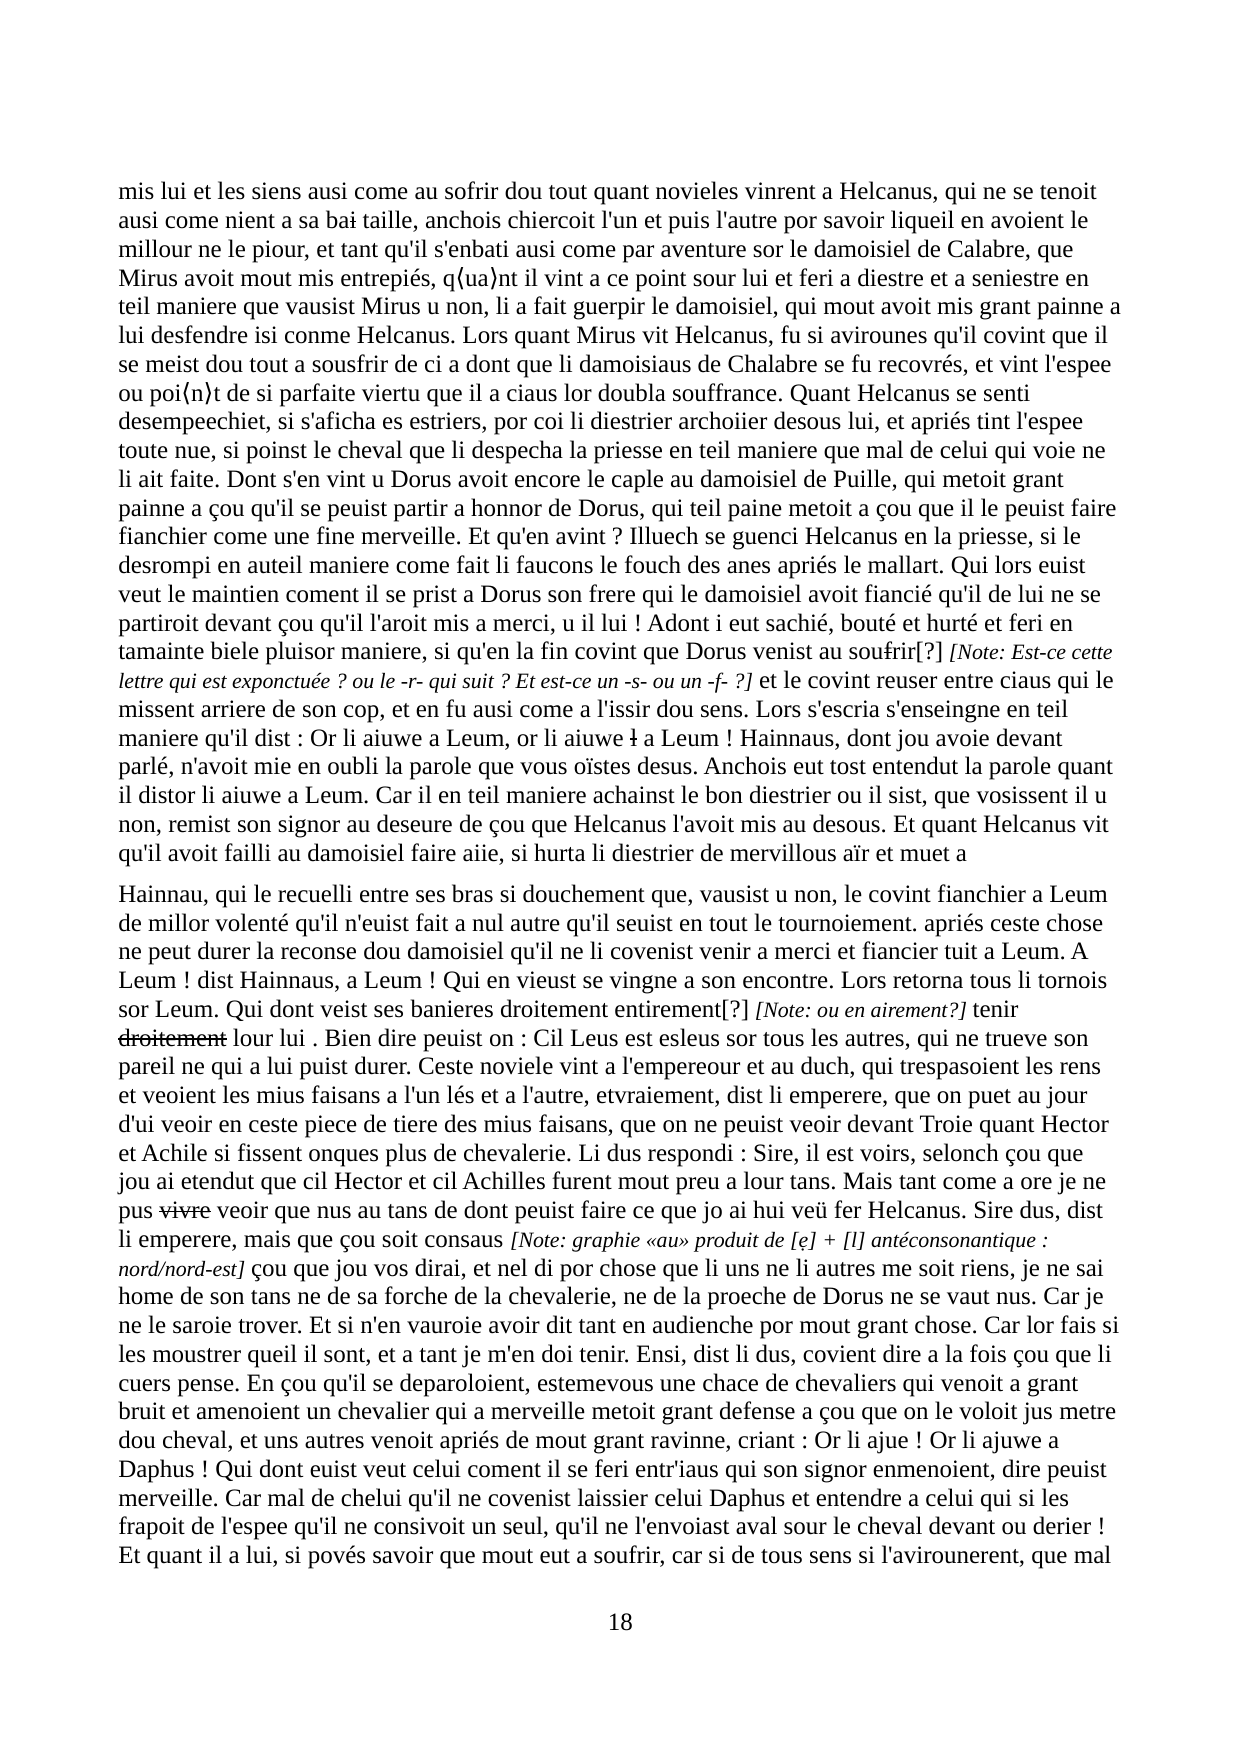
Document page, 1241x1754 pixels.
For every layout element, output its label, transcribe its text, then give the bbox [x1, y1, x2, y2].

text Hainnau, qui le recuelli entre ses bras si douchement que, vausist u non, le covint fianchier a Leum de millor volenté qu'il n'euist fait a nul autre qu'il seuist en tout le tournoiement. apriés ceste chose ne peut durer la reconse dou damoisiel qu'il ne li covenist venir a merci et fiancier tuit a Leum. A Leum ! dist Hainnaus, a Leum ! Qui en vieust se vingne a son encontre. Lors retorna tous li tornois sor Leum. Qui dont veist ses banieres droitement entirement[?] [Note: ou en airement?] tenir droitement lour lui . Bien dire peuist on : Cil Leus est esleus sor tous les autres, qui ne trueve son pareil ne qui a lui puist durer. Ceste noviele vint a l'empereour et au duch, qui trespasoient les rens et veoient les mius faisans a l'un lés et a l'autre, etvraiement, dist li emperere, que on puet au jour d'ui veoir en ceste piece de tiere des mius faisans, que on ne peuist veoir devant Troie quant Hector et Achile si fissent onques plus de chevalerie. Li dus respondi : Sire, il est voirs, selonch çou que jou ai etendut que cil Hector et cil Achilles furent mout preu a lour tans. Mais tant come a ore je ne pus vivre veoir que nus au tans de dont peuist faire ce que jo ai hui veü fer Helcanus. Sire dus, dist li emperere, mais que çou soit consaus [Note: graphie «au» produit de [ẹ] + [l] antéconsonantique : nord/nord-est] çou que jou vos dirai, et nel di por chose que li uns ne li autres me soit riens, je ne sai home de son tans ne de sa forche de la chevalerie, ne de la proeche de Dorus ne se vaut nus. Car je ne le saroie trover. Et si n'en vauroie avoir dit tant en audienche por mout grant chose. Car lor fais si les moustrer queil il sont, et a tant je m'en doi tenir. Ensi, dist li dus, covient dire a la fois çou que li cuers pense. En çou qu'il se deparoloient, estemevous une chace de chevaliers qui venoit a grant bruit et amenoient un chevalier qui a merveille metoit grant defense a çou que on le voloit jus metre dou cheval, et uns autres venoit apriés de mout grant ravinne, criant : Or li ajue ! Or li ajuwe a Daphus ! Qui dont euist veut celui coment il se feri entr'iaus qui son signor enmenoient, dire peuist merveille. Car mal de chelui qu'il ne covenist laissier celui Daphus et entendre a celui qui si les frapoit de l'espee qu'il ne consivoit un seul, qu'il ne l'envoiast aval sour le cheval devant ou derier ! Et quant il a lui, si povés savoir que mout eut a soufrir, car si de tous sens si l'avirounerent, que mal de celui qui ne ferist sor lui, bien de x chevalier qu'il estoient. Si que, quant qui il enmenoient avant se retorna a aus, si ne vit onques mais ii chevaliers metre si grant painne ne si grant forche a aus faire valoir come cil fissent. Li emperere et li dus, qui çou esgardoient, furent tout abaubi coment cil poreist durer contre ciaus qui les aloient injuriant, si qu'il ne failli se çou non qu'il vit venir ses banieres de Daphus o eus iii chevaliers qui ne venoient mie a gabeles. Mais en auteil maniere se ferirent ou tas que se il se missent en uns gues. La endroit recovrerent li ii chevalier lor forche, si qu'il avint que par arramie dura tant li estris que li v des x pierdirent lor chevaus, et li autre v s'en partirent par anui. [118, 735, 1122, 1569]
text copee. Mais en pau d'eure tourna la roe autrement quant uns povres chevaliers vint au conte et li dist qu'il n'avoit riens fait se il n'amenoit a ce qu'il avoit tout le jor chacié et sans faille, que si fist il, car il ne demoura mie que li cuens a l'aide de celui qu'il ramena por Peliarmenus, teil que, mal grei de tous ciaus qui aidier li vorrent, fu pris dou conte et li covint fianchier et faire fin. Ensi covint l'un pierdre et l'autre gaingnier. Karus de Nisse, qui a Josiam avoit l'estrit, avoit ja tant fait qu'il avoit mis lui et les siens ausi come au sofrir dou tout quant novieles vinrent a Helcanus, qui ne se tenoit ausi come nient a sa bai taille, anchois chiercoit l'un et puis l'autre por savoir liqueil en avoient le millour ne le piour, et tant qu'il s'enbati ausi come par aventure sor le damoisiel de Calabre, que Mirus avoit mout mis entrepiés, q⟨ua⟩nt il vint a ce point sour lui et feri a diestre et a seniestre en teil maniere que vausist Mirus u non, li a fait guerpir le damoisiel, qui mout avoit mis grant painne a lui desfendre isi conme Helcanus. Lors quant Mirus vit Helcanus, fu si avirounes qu'il covint que il se meist dou tout a sousfrir de ci a dont que li damoisiaus de Chalabre se fu recovrés, et vint l'espee ou poi⟨n⟩t de si parfaite viertu que il a ciaus lor doubla souffrance. Quant Helcanus se senti desempeechiet, si s'aficha es estriers, por coi li diestrier archoiier desous lui, et apriés tint l'espee toute nue, si poinst le cheval que li despecha la priesse en teil maniere que mal de celui qui voie ne li ait faite. Dont s'en vint u Dorus avoit encore le caple au damoisiel de Puille, qui metoit grant painne a çou qu'il se peuist partir a honnor de Dorus, qui teil paine metoit a çou que il le peuist faire fianchier come une fine merveille. Et qu'en avint ? Illuech se guenci Helcanus en la priesse, si le desrompi en auteil maniere come fait li faucons le fouch des anes apriés le mallart. Qui lors euist veut le maintien coment il se prist a Dorus son frere qui le damoisiel avoit fiancié qu'il de lui ne se partiroit devant çou qu'il l'aroit mis a merci, u il lui ! Adont i eut sachié, bouté et hurté et feri en tamainte biele pluisor maniere, si qu'en la fin covint que Dorus venist au soufrir[?] [Note: Est-ce cette lettre qui est exponctuée ? ou le -r- qui suit ? Et est-ce un -s- ou un -f- ?] et le covint reuser entre ciaus qui le missent arriere de son cop, et en fu ausi come a l'issir dou sens. Lors s'escria s'enseingne en teil maniere qu'il dist : Or li aiuwe a Leum, or li aiuwe l a Leum ! Hainnaus, dont jou avoie devant parlé, n'avoit mie en oubli la parole que vous oïstes desus. Anchois eut tost entendut la parole quant il distor li aiuwe a Leum. Car il en teil maniere achainst le bon diestrier ou il sist, que vosissent il u non, remist son signor au deseure de çou que Helcanus l'avoit mis au desous. Et quant Helcanus vit qu'il avoit failli au damoisiel faire aiie, si hurta li diestrier de mervillous aïr et muet a [118, 176, 1122, 723]
